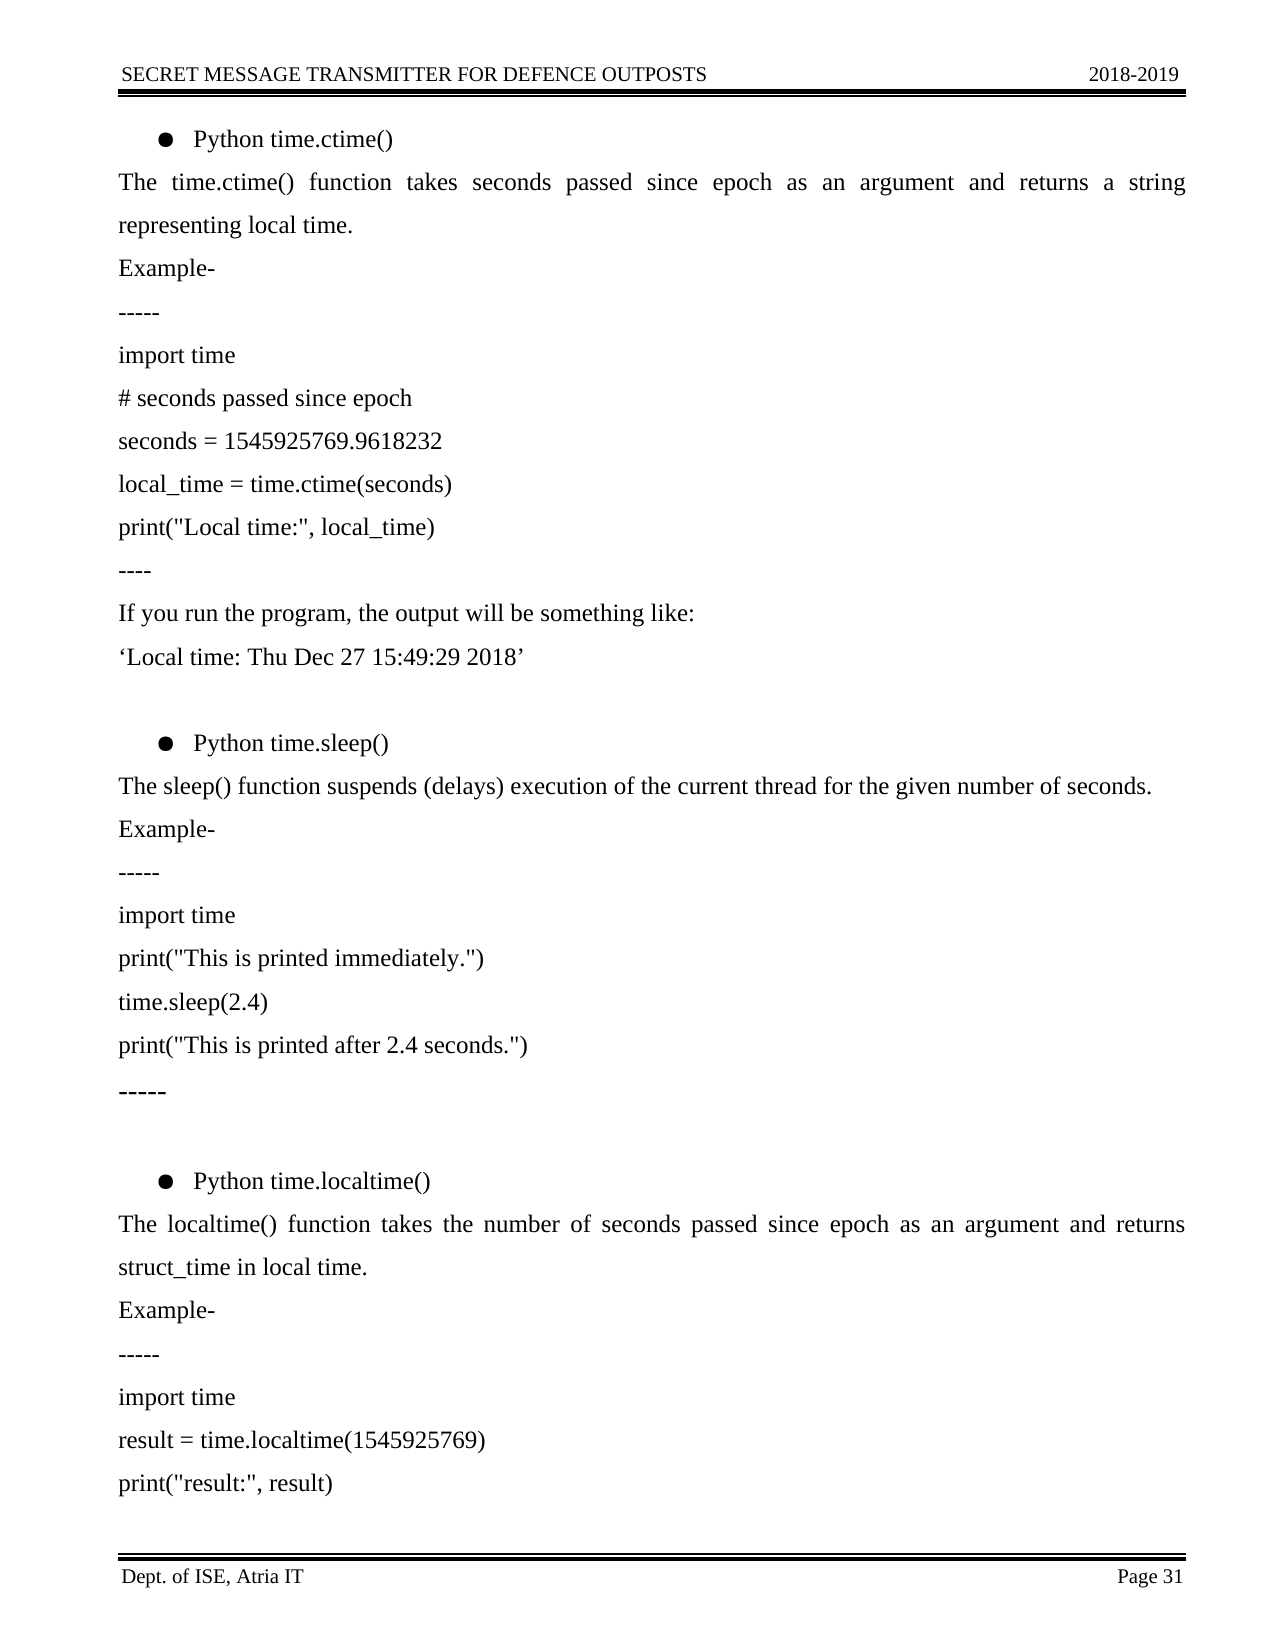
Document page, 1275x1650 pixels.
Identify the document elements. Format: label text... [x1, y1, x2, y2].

text import time [118, 1382, 1186, 1411]
text # seconds passed since epoch [118, 383, 1186, 412]
list Python time.ctime() [156, 124, 1186, 153]
text print("Local time:", local_time) [118, 512, 1186, 541]
list Python time.localtime() [156, 1166, 1186, 1195]
text Example- [118, 253, 1186, 282]
text If you run the program, the output will be something like: [118, 598, 1186, 627]
text import time [118, 340, 1186, 368]
text ----- [118, 857, 1186, 886]
text result = time.localtime(1545925769) [118, 1425, 1186, 1454]
text print("This is printed immediately.") [118, 943, 1186, 972]
text time.sleep(2.4) [118, 987, 1186, 1015]
text ----- [118, 1339, 1186, 1367]
text seconds = 1545925769.9618232 [118, 426, 1186, 455]
text print("This is printed after 2.4 seconds.") [118, 1030, 1186, 1058]
text The sleep() function suspends (delays) execution of the current thread for the given number of seconds. [118, 771, 1186, 800]
text print("result:", result) [118, 1468, 1186, 1497]
text ----- [118, 297, 1186, 325]
text The localtime() function takes the number of seconds passed since epoch as an argument and returns struct_time in local time. [118, 1209, 1186, 1281]
text ----- [118, 1073, 1186, 1106]
list Python time.sleep() [156, 728, 1186, 757]
text local_time = time.ctime(seconds) [118, 469, 1186, 498]
text The time.ctime() function takes seconds passed since epoch as an argument and returns a string representing local time. [118, 167, 1186, 239]
text import time [118, 900, 1186, 929]
text Example- [118, 1296, 1186, 1324]
text ‘Local time: Thu Dec 27 15:49:29 2018’ [118, 642, 1186, 670]
text Example- [118, 814, 1186, 843]
text ---- [118, 555, 1186, 584]
